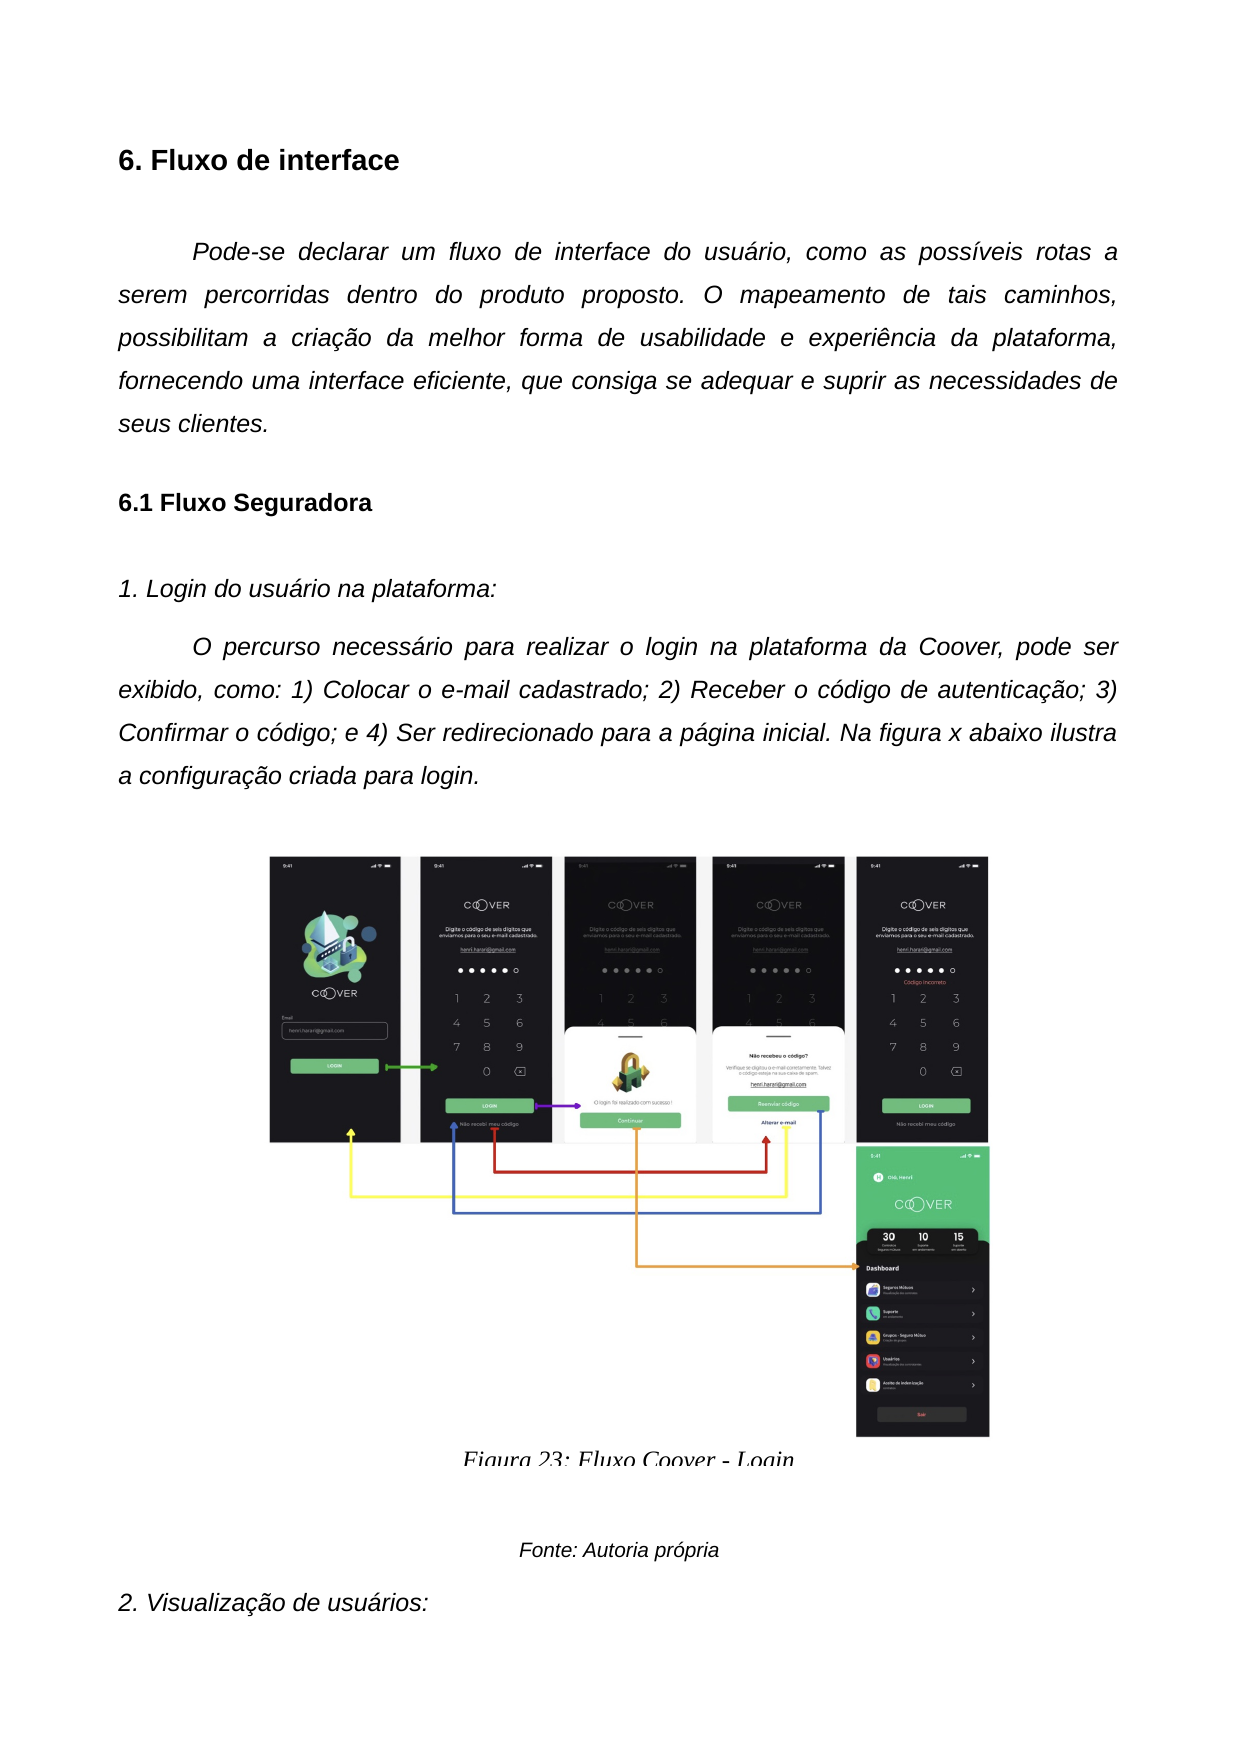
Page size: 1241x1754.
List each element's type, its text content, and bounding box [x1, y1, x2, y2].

subtitle 6.1 Fluxo Seguradora [118, 488, 1122, 517]
text O percurso necessário para realizar o login na plataforma da Coover, pode ser exibido, como: 1) Colocar o e-mail cadastrado; 2) Receber o código de autenticação; 3) Confirmar o código; e 4) Ser redirecionado para a página inicial. Na figura x abaixo ilustra a configuração criada para login. [118, 632, 1122, 790]
text Pode-se declarar um fluxo de interface do usuário, como as possíveis rotas a serem percorridas dentro do produto proposto. O mapeamento de tais caminhos, possibilitam a criação da melhor forma de usabilidade e experiência da plataforma, fornecendo uma interface eficiente, que consiga se adequar e suprir as necessidades de seus clientes. [118, 237, 1122, 438]
text Fonte: Autoria própria [118, 1538, 1122, 1562]
text 2. Visualização de usuários: [118, 1588, 1122, 1617]
text Figura 23: Fluxo Coover - Login [260, 1446, 999, 1466]
text 1. Login do usuário na plataforma: [118, 574, 1122, 603]
subtitle 6. Fluxo de interface [118, 143, 1122, 177]
